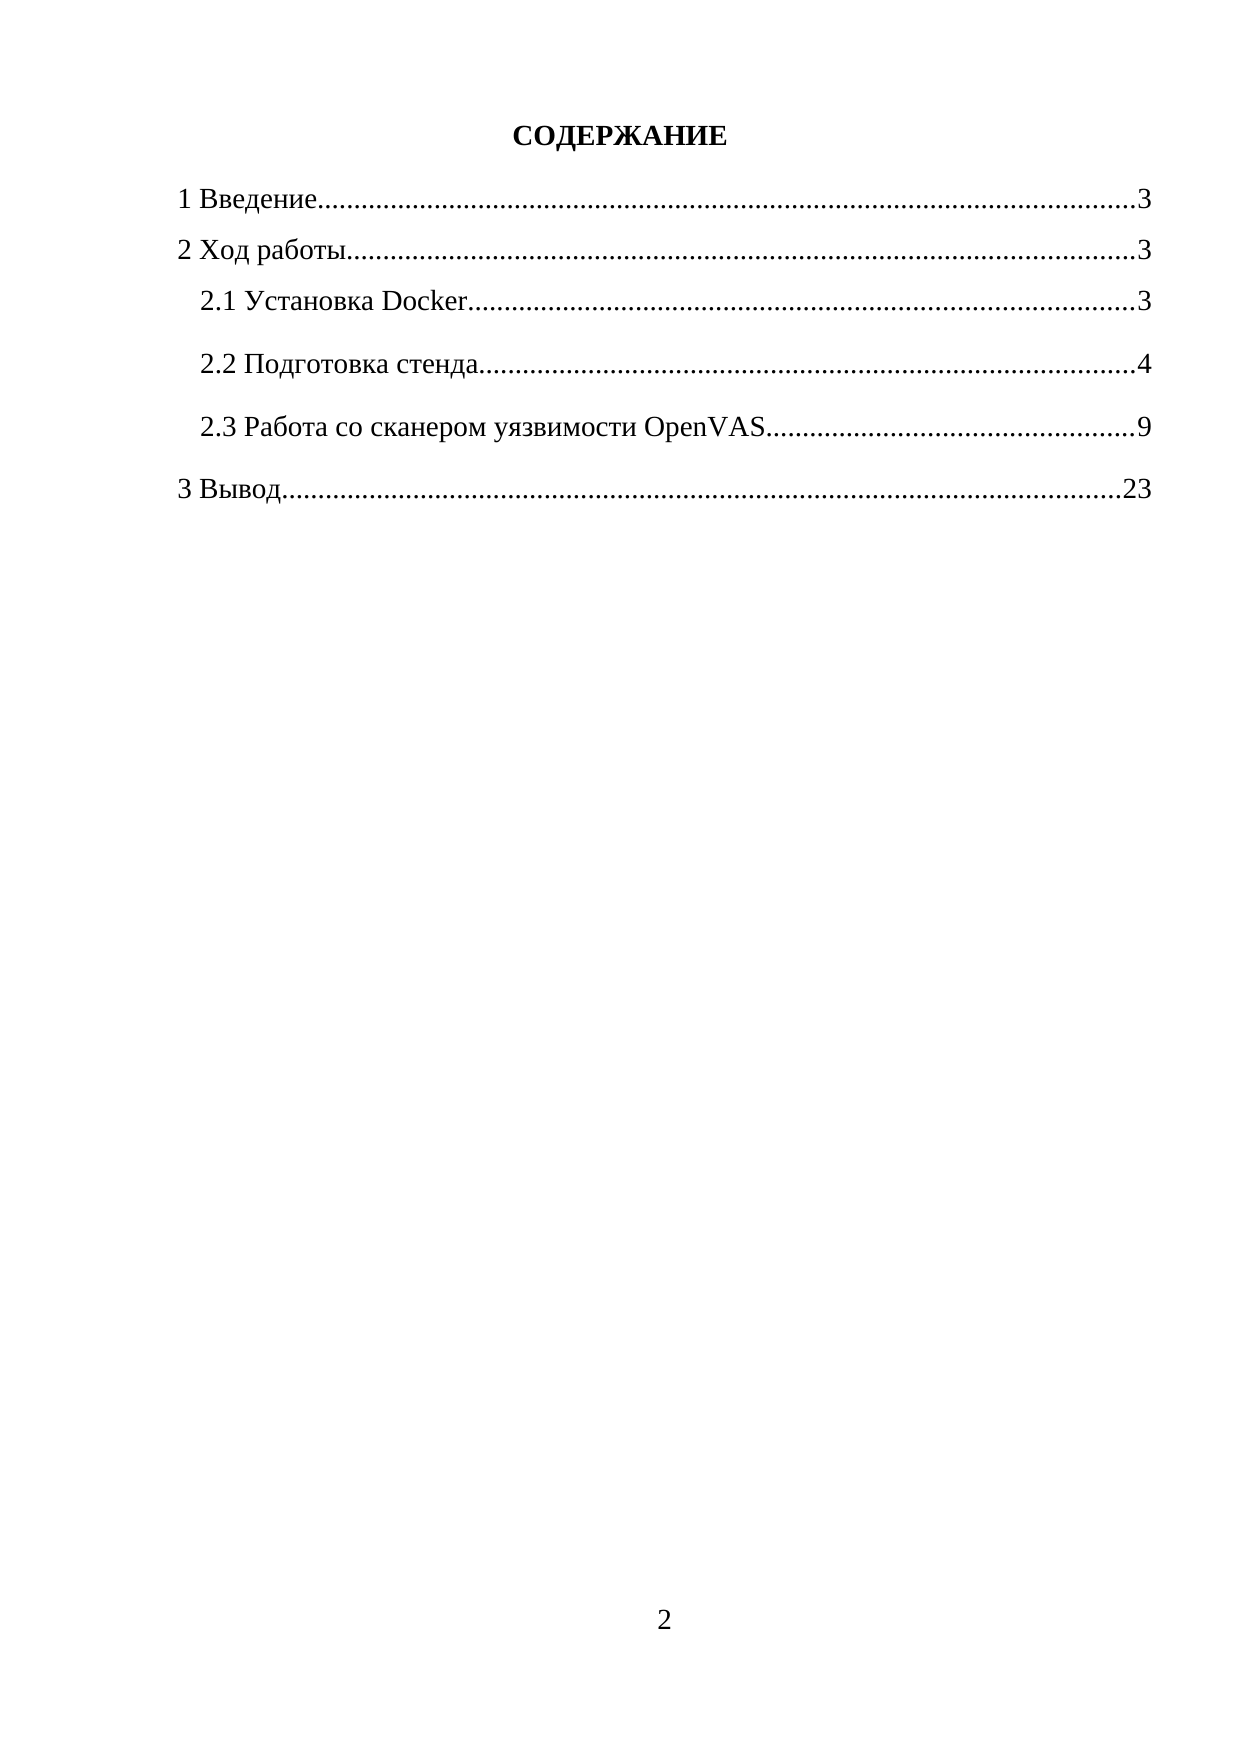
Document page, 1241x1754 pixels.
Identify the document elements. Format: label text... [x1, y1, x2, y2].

text 2.3 Работа со сканером уязвимости OpenVAS 9 [200, 409, 1152, 442]
text 2.2 Подготовка стенда 4 [200, 346, 1152, 379]
text СОДЕРЖАНИЕ [0, 118, 1240, 152]
text 1 Введение 3 [177, 181, 1152, 214]
text 2 Ход работы 3 [177, 232, 1152, 266]
text 2.1 Установка Docker 3 [200, 283, 1152, 317]
text 3 Вывод 23 [177, 471, 1152, 505]
